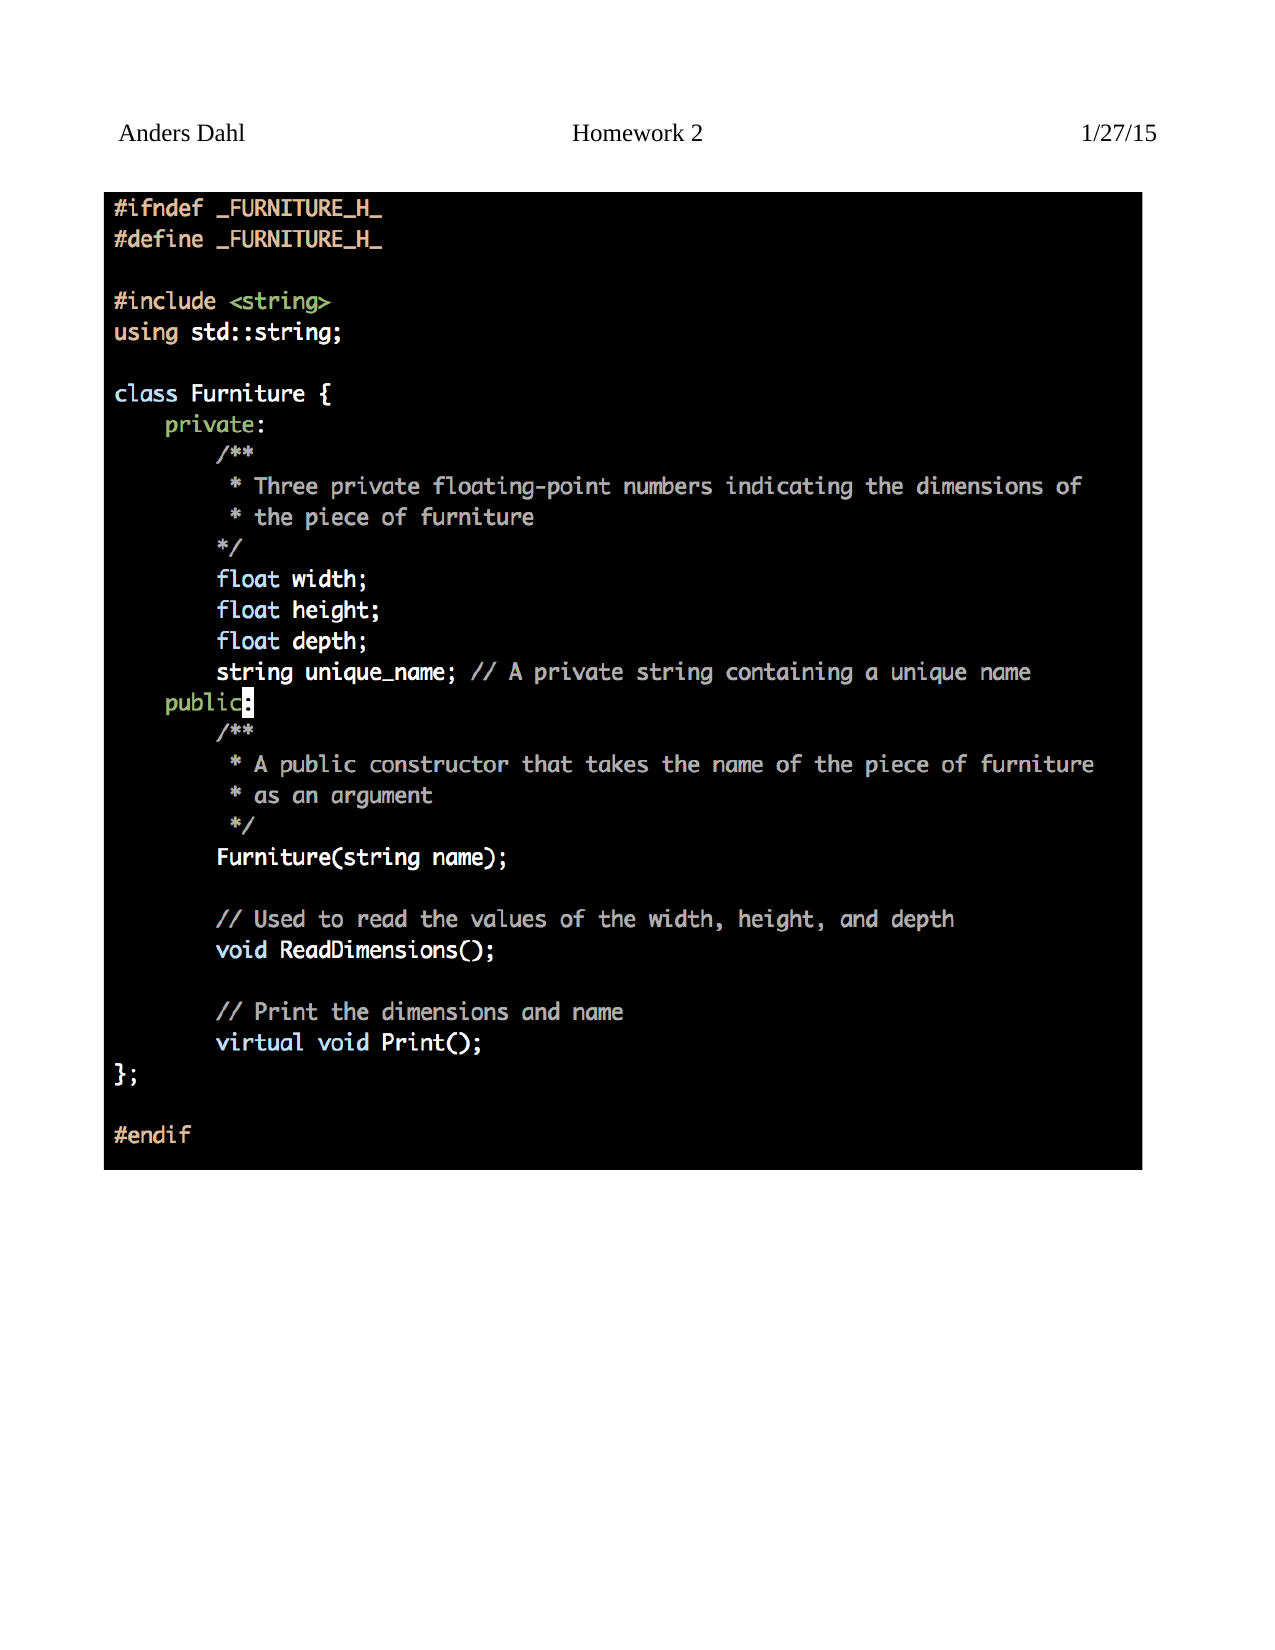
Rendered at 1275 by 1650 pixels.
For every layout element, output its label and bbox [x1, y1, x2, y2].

picture [103, 192, 1143, 1170]
